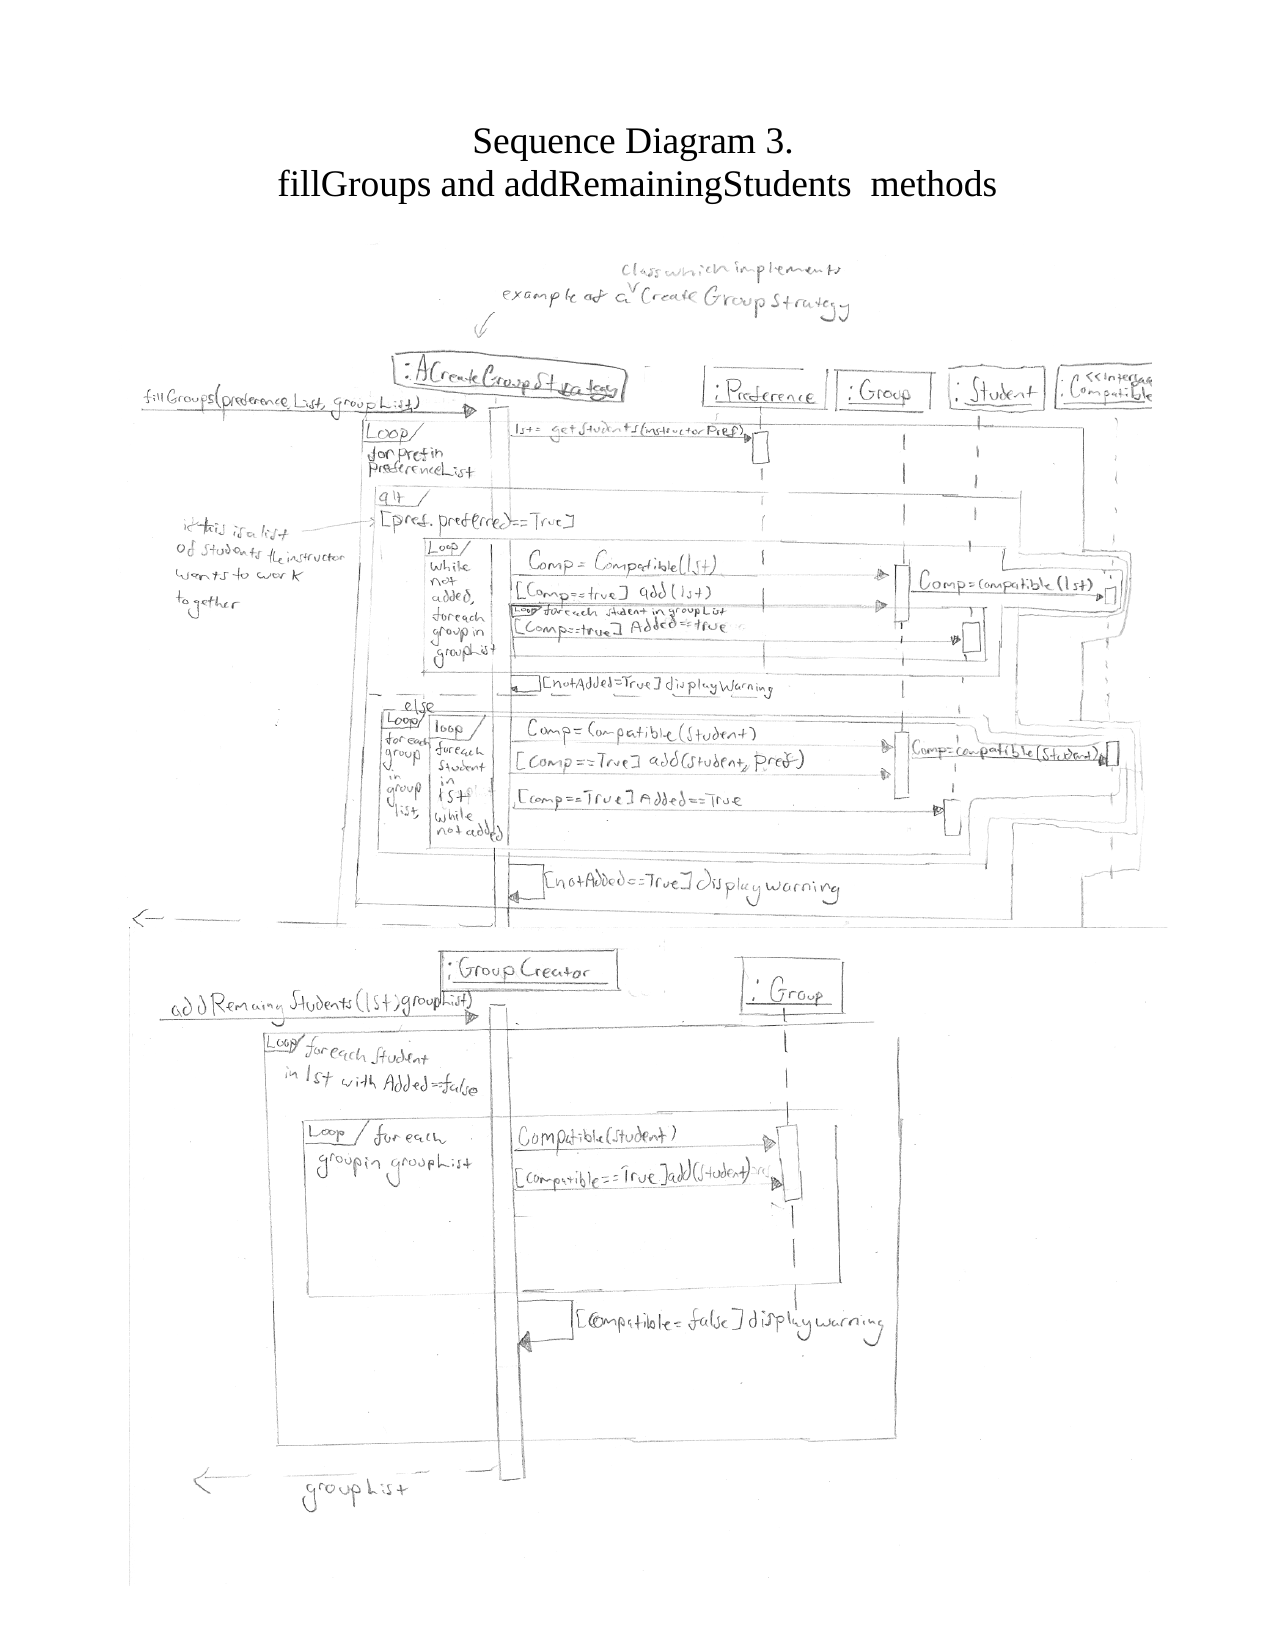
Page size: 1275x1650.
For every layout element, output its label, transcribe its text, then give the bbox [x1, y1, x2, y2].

text Sequence Diagram 3. [118, 118, 1157, 161]
text fillGroups and addRemainingStudents methods [118, 161, 1157, 204]
